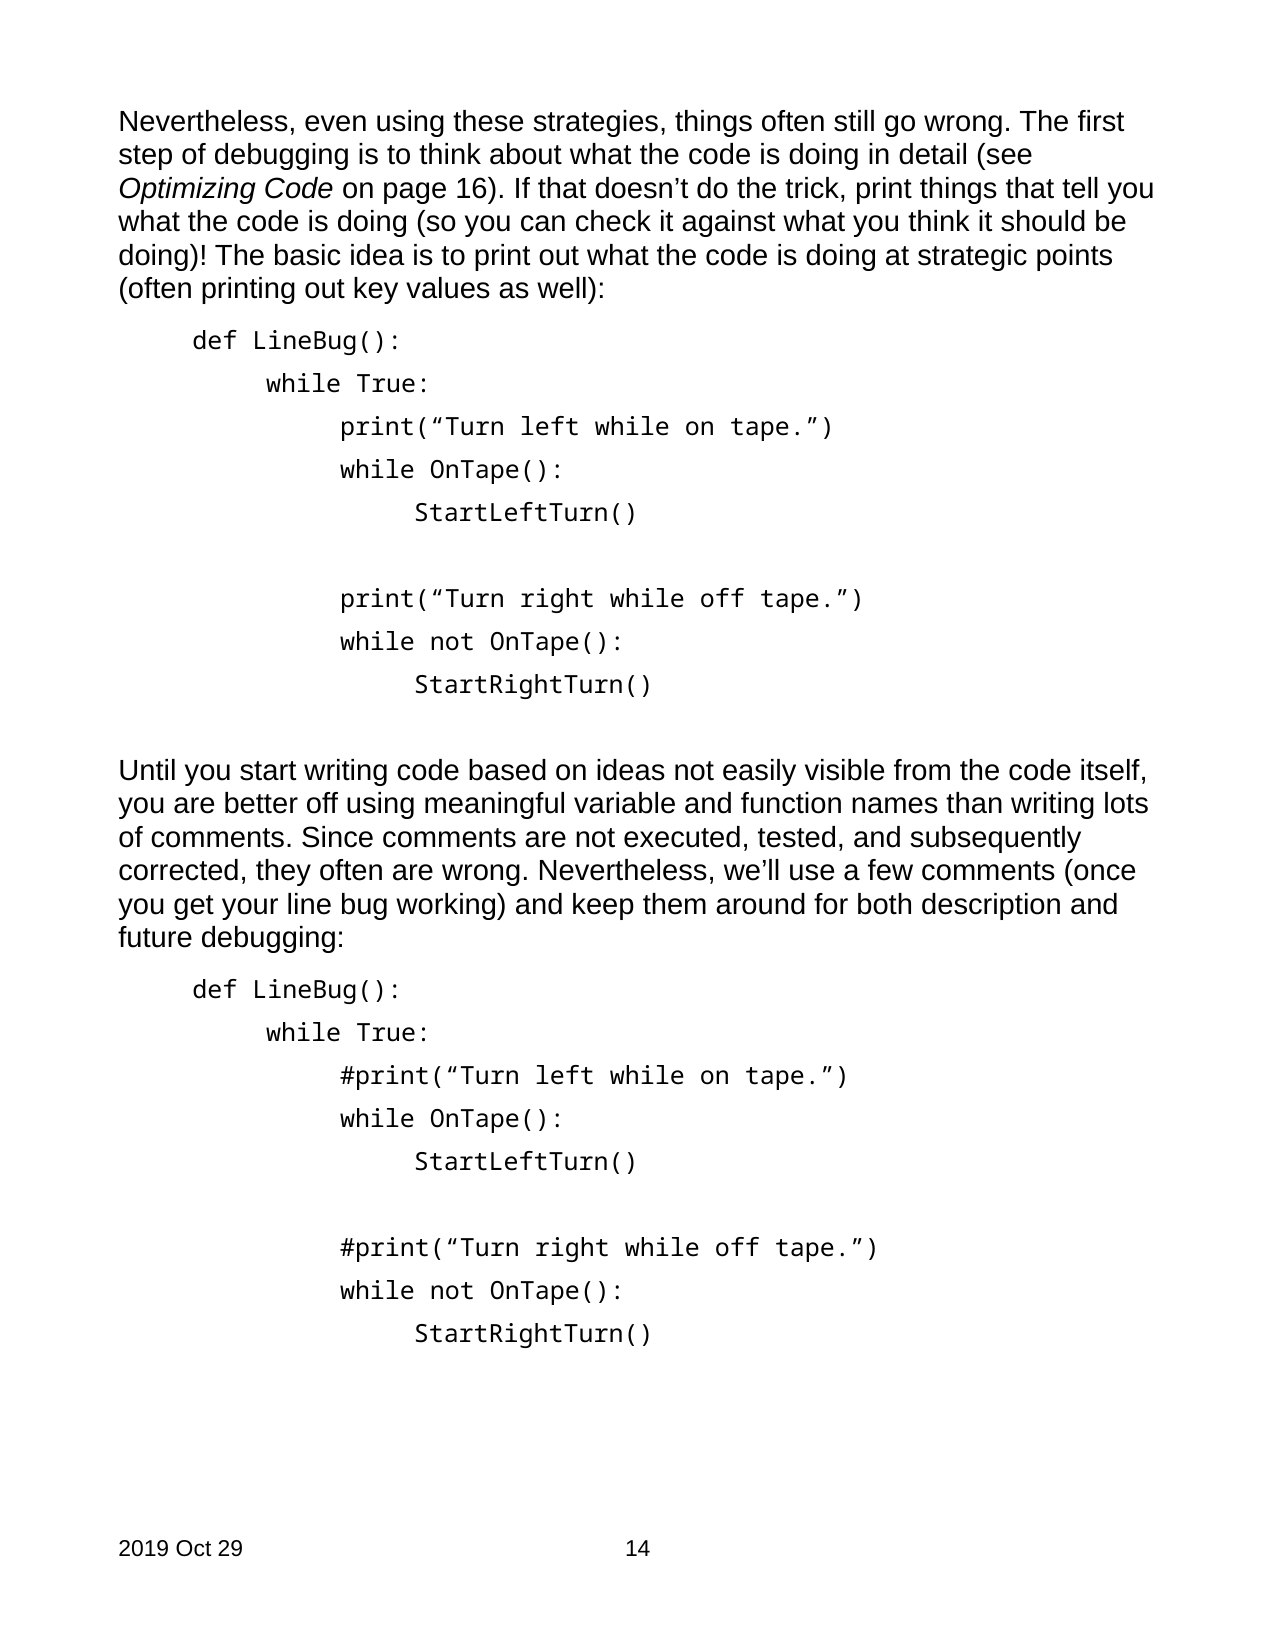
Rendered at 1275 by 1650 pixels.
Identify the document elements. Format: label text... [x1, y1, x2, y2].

text #print(“Turn right while off tape.”) [192, 1230, 1157, 1264]
text StartRightTurn() [192, 1316, 1157, 1350]
text StartLeftTurn() [192, 495, 1157, 529]
text Until you start writing code based on ideas not easily visible from the code itself, you are better off using meaningful variable and function names than writing lots of comments. Since comments are not executed, tested, and subsequently corrected, they often are wrong. Nevertheless, we’ll use a few comments (once you get your line bug working) and keep them around for both description and future debugging: [118, 752, 1157, 954]
text print(“Turn right while off tape.”) [192, 581, 1157, 615]
text Nevertheless, even using these strategies, things often still go wrong. The first step of debugging is to think about what the code is doing in detail (see Optimizing Code on page 16). If that doesn’t do the trick, print things that tell you what the code is doing (so you can check it against what you think it should be doing)! The basic idea is to print out what the code is doing at strategic points (often printing out key values as well): [118, 103, 1157, 305]
text while OnTape(): [192, 452, 1157, 486]
text def LineBug(): [192, 972, 1157, 1006]
text while OnTape(): [192, 1101, 1157, 1135]
text while True: [192, 366, 1157, 400]
text StartRightTurn() [192, 667, 1157, 701]
text while not OnTape(): [192, 624, 1157, 658]
text StartLeftTurn() [192, 1144, 1157, 1178]
text print(“Turn left while on tape.”) [192, 409, 1157, 443]
text def LineBug(): [192, 323, 1157, 357]
text while not OnTape(): [192, 1273, 1157, 1307]
text #print(“Turn left while on tape.”) [192, 1058, 1157, 1092]
text while True: [192, 1015, 1157, 1049]
